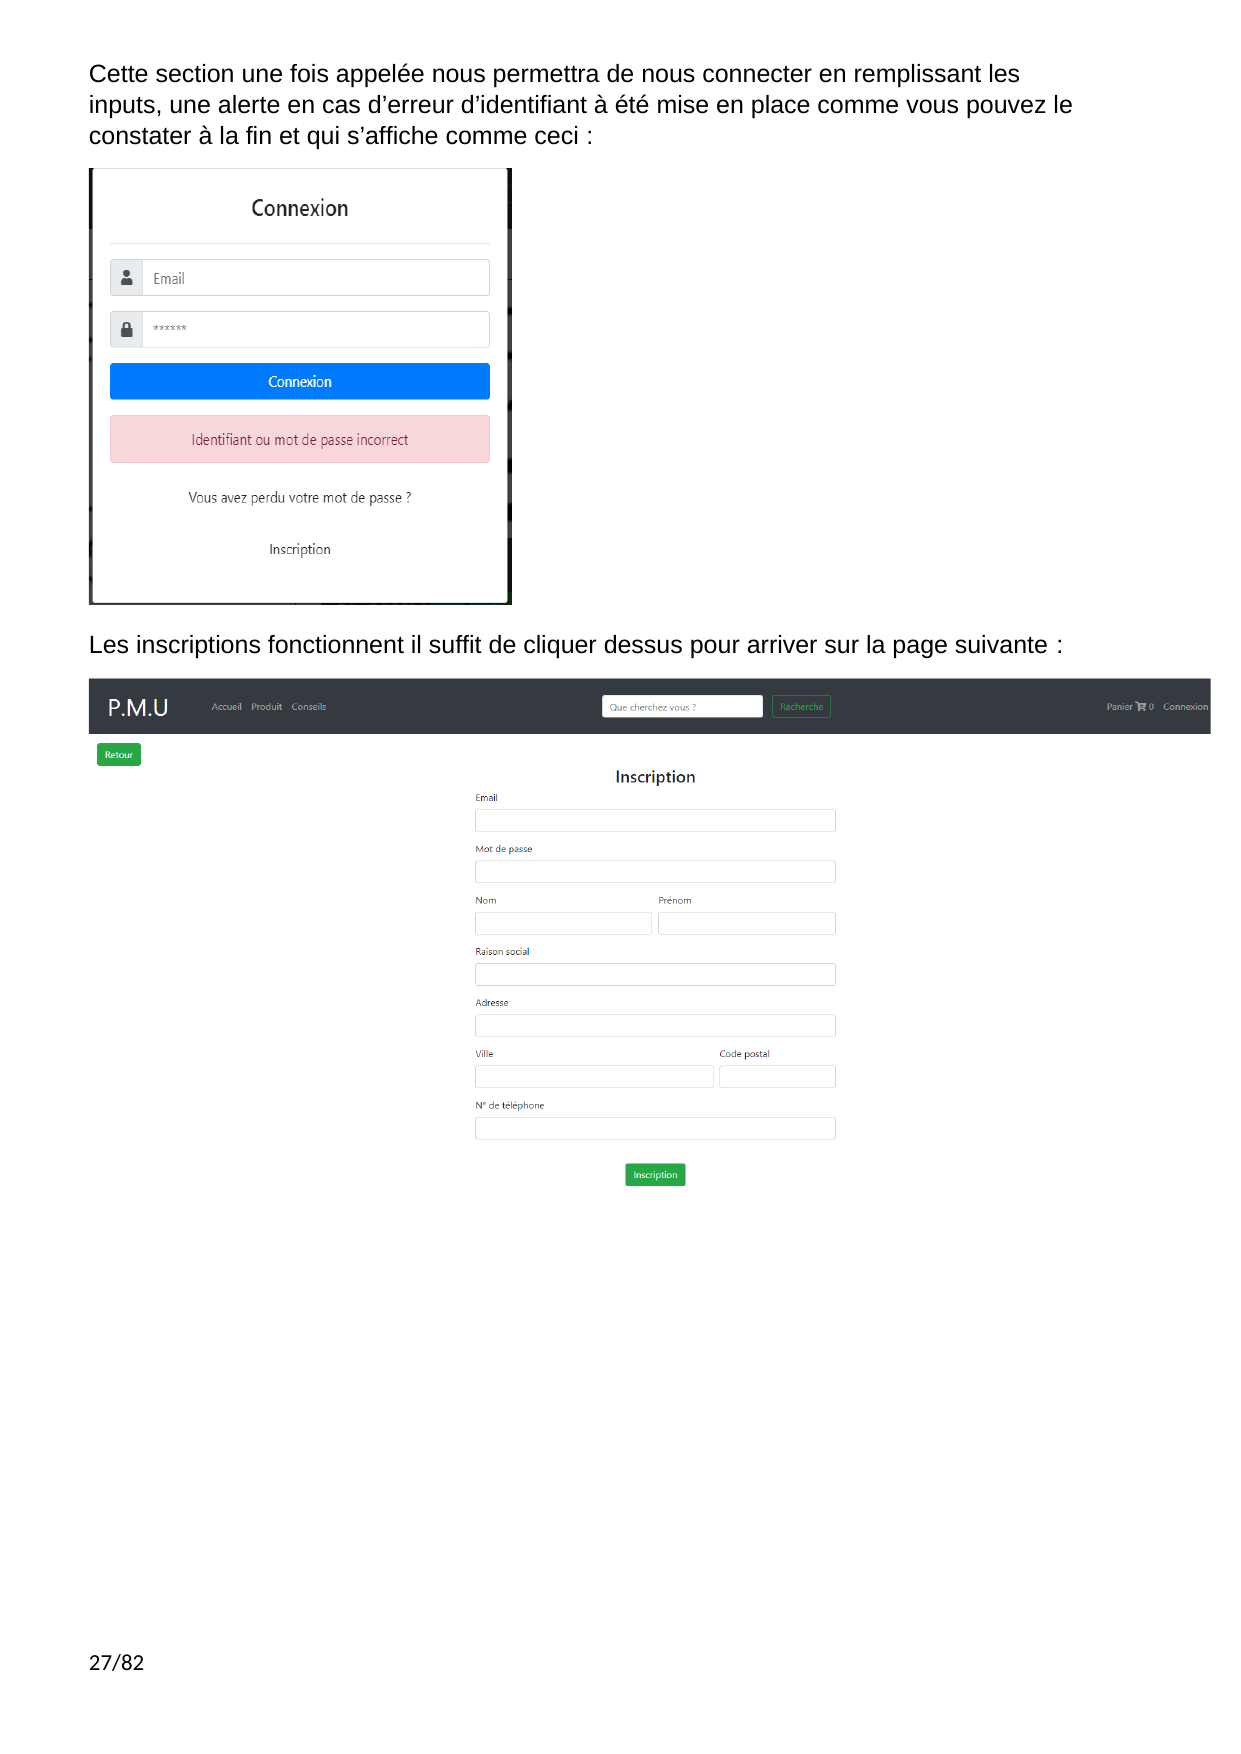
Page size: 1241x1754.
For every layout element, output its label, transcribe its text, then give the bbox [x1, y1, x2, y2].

text Cette section une fois appelée nous permettra de nous connecter en remplissant les inputs, une alerte en cas d’erreur d’identifiant à été mise en place comme vous pouvez le constater à la fin et qui s’affiche comme ceci : [89, 59, 1092, 150]
picture [88, 168, 512, 605]
text Les inscriptions fonctionnent il suffit de cliquer dessus pour arriver sur la page suivante : [89, 631, 1092, 659]
picture [88, 678, 1211, 1194]
